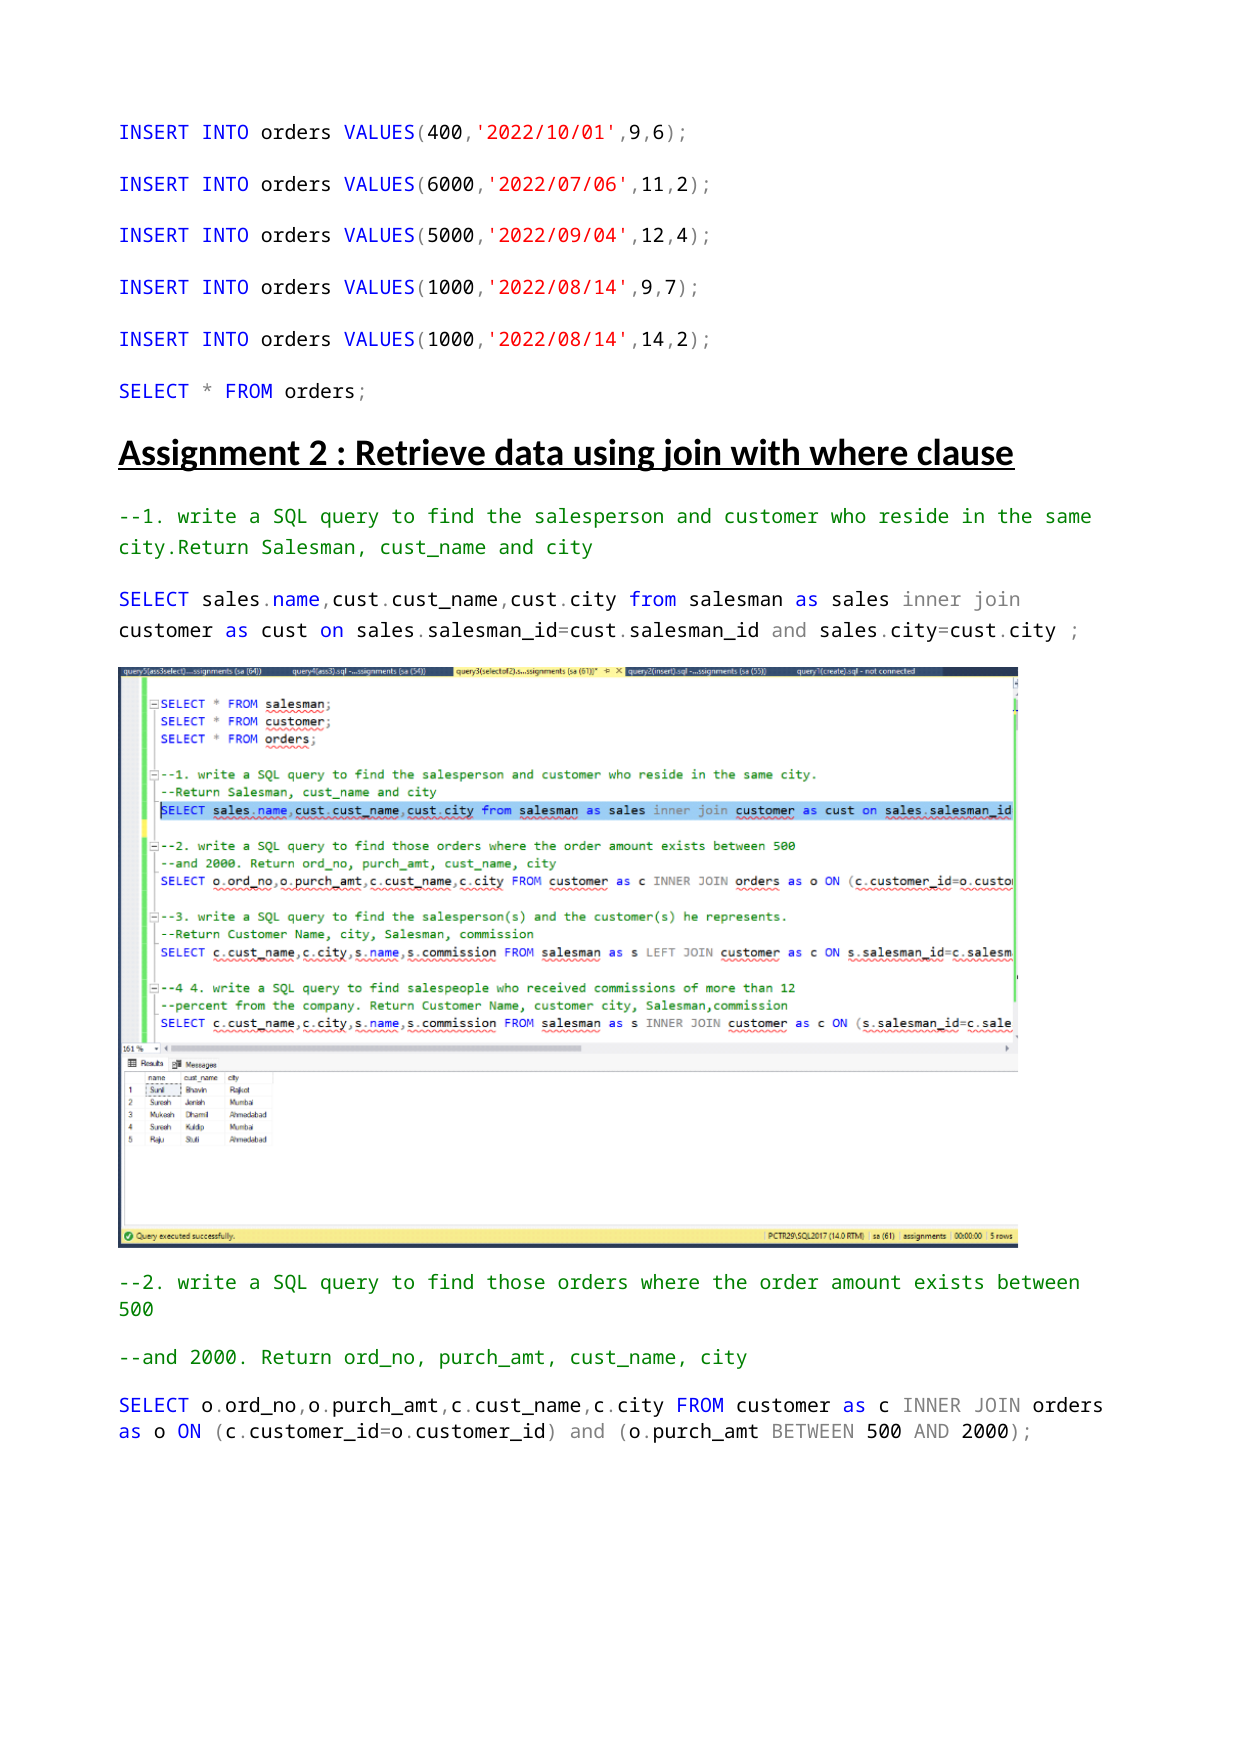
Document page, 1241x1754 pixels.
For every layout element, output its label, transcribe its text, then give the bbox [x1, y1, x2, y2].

text SELECT o.ord_no,o.purch_amt,c.cust_name,c.city FROM customer as c INNER JOIN orders as o ON (c.customer_id=o.customer_id) and (o.purch_amt BETWEEN 500 AND 2000); [118, 1391, 1122, 1445]
text INSERT INTO orders VALUES(1000,'2022/08/14',14,2); [118, 325, 1122, 352]
text Assignment 2 : Retrieve data using join with where clause [118, 429, 1122, 474]
text INSERT INTO orders VALUES(1000,'2022/08/14',9,7); [118, 273, 1122, 300]
text INSERT INTO orders VALUES(5000,'2022/09/04',12,4); [118, 222, 1122, 249]
text SELECT sales.name,cust.cust_name,cust.city from salesman as sales inner join customer as cust on sales.salesman_id=cust.salesman_id and sales.city=cust.city ; [118, 585, 1122, 643]
text INSERT INTO orders VALUES(400,'2022/10/01',9,6); [118, 118, 1122, 145]
text --1. write a SQL query to find the salesperson and customer who reside in the same city.Return Salesman, cust_name and city [118, 502, 1122, 560]
text --2. write a SQL query to find those orders where the order amount exists between 500 [118, 1268, 1122, 1322]
text INSERT INTO orders VALUES(6000,'2022/07/06',11,2); [118, 170, 1122, 197]
text SELECT * FROM orders; [118, 377, 1122, 404]
text --and 2000. Return ord_no, purch_amt, cust_name, city [118, 1343, 1122, 1370]
